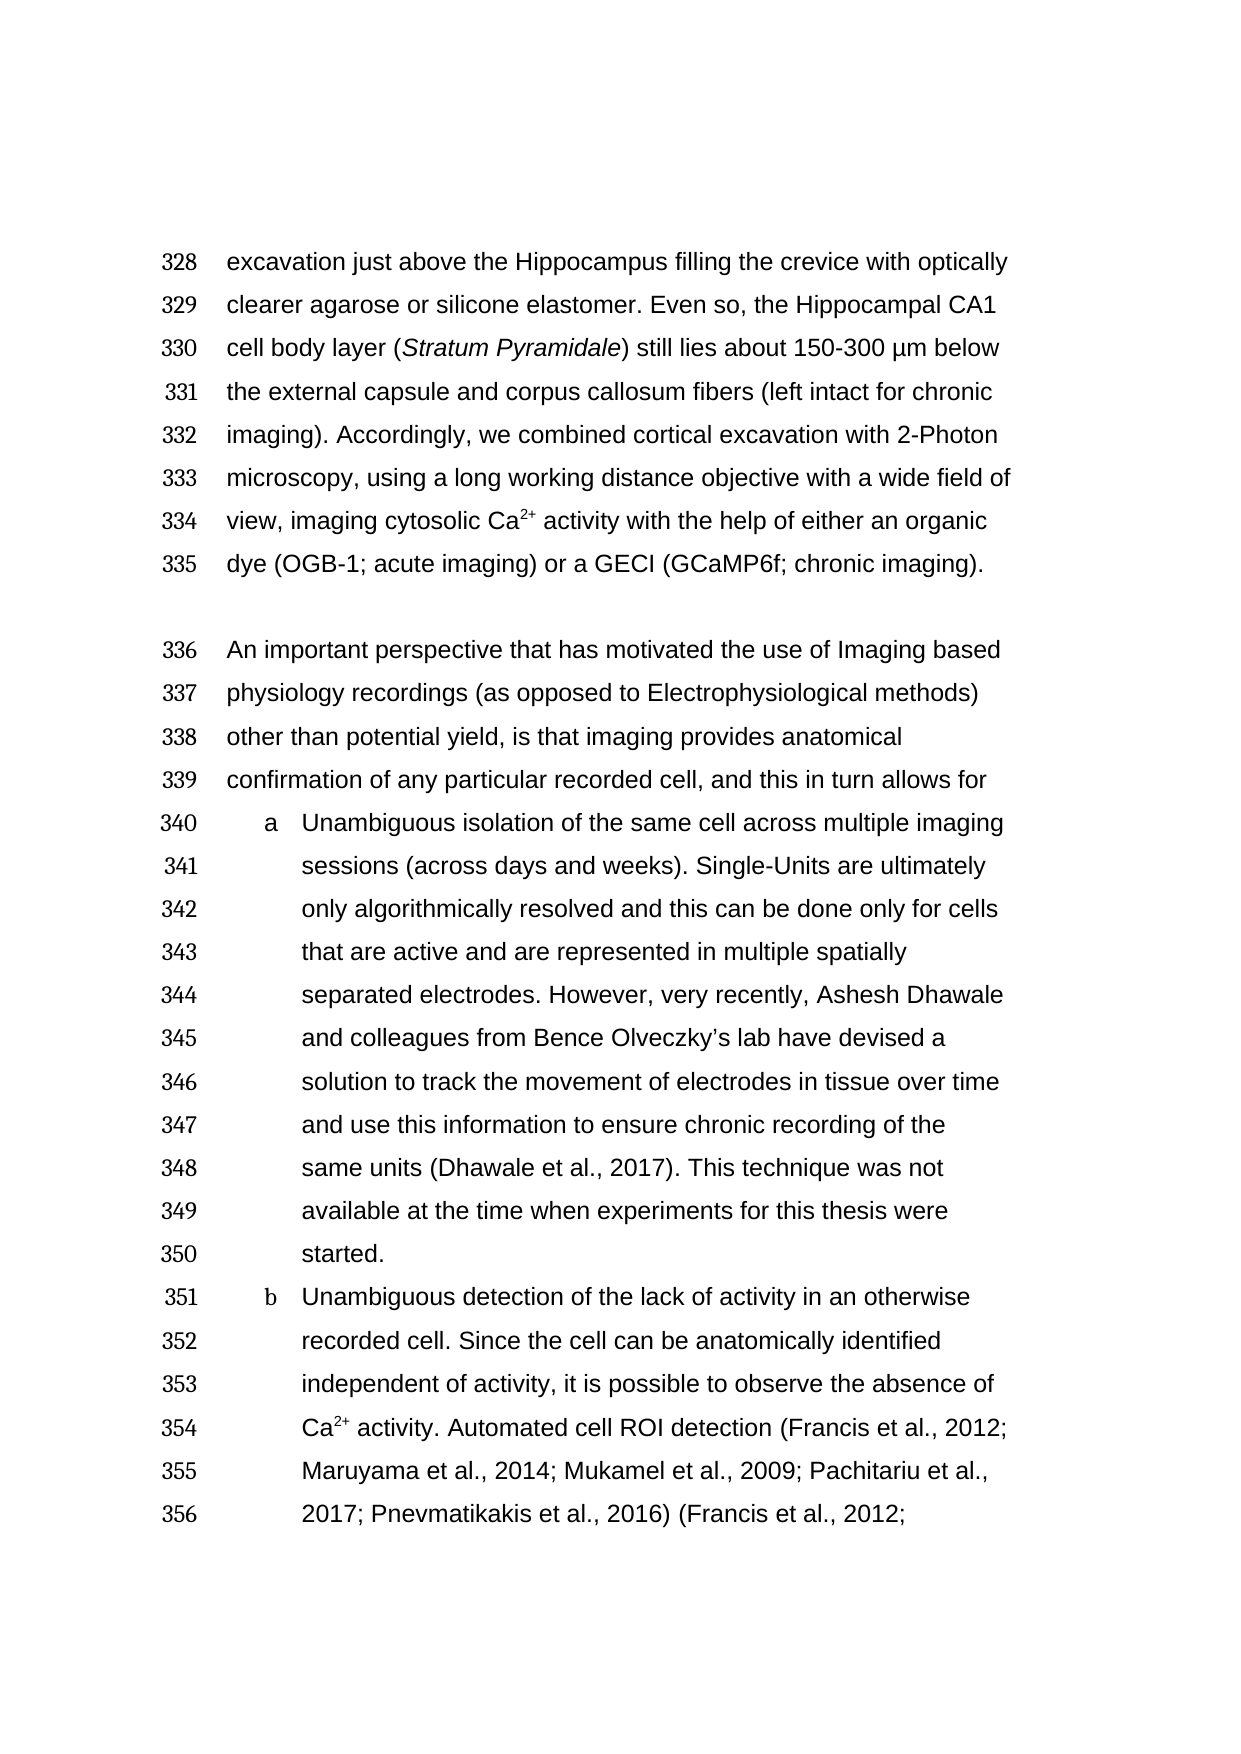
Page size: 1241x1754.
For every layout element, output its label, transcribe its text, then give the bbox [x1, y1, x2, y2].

text An important perspective that has motivated the use of Imaging based physiology recordings (as opposed to Electrophysiological methods) other than potential yield, is that imaging provides anatomical confirmation of any particular recorded cell, and this in turn allows for [226, 635, 1014, 793]
list Unambiguous isolation of the same cell across multiple imaging sessions (across days and weeks). Single-Units are ultimately only algorithmically resolved and this can be done only for cells that are active and are represented in multiple spatially separated electrodes. However, very recently, Ashesh Dhawale and colleagues from Bence Olveczky’s lab have devised a solution to track the movement of electrodes in tissue over time and use this information to ensure chronic recording of the same units (Dhawale et al., 2017)⁠. This technique was not available at the time when experiments for this thesis were started. [264, 808, 1014, 1268]
list Unambiguous detection of the lack of activity in an otherwise recorded cell. Since the cell can be anatomically identified independent of activity, it is possible to observe the absence of Ca2+ activity. Automated cell ROI detection (Francis et al., 2012; Maruyama et al., 2014; Mukamel et al., 2009; Pachitariu et al., 2017; Pnevmatikakis et al., 2016)⁠ (Francis et al., 2012; [264, 1282, 1014, 1527]
text excavation just above the Hippocampus filling the crevice with optically clearer agarose or silicone elastomer. Even so, the Hippocampal CA1 cell body layer (Stratum Pyramidale) still lies about 150-300 µm below the external capsule and corpus callosum fibers (left intact for chronic imaging). Accordingly, we combined cortical excavation with 2-Photon microscopy, using a long working distance objective with a wide field of view, imaging cytosolic Ca2+ activity with the help of either an organic dye (OGB-1; acute imaging) or a GECI (GCaMP6f; chronic imaging). [226, 247, 1014, 578]
